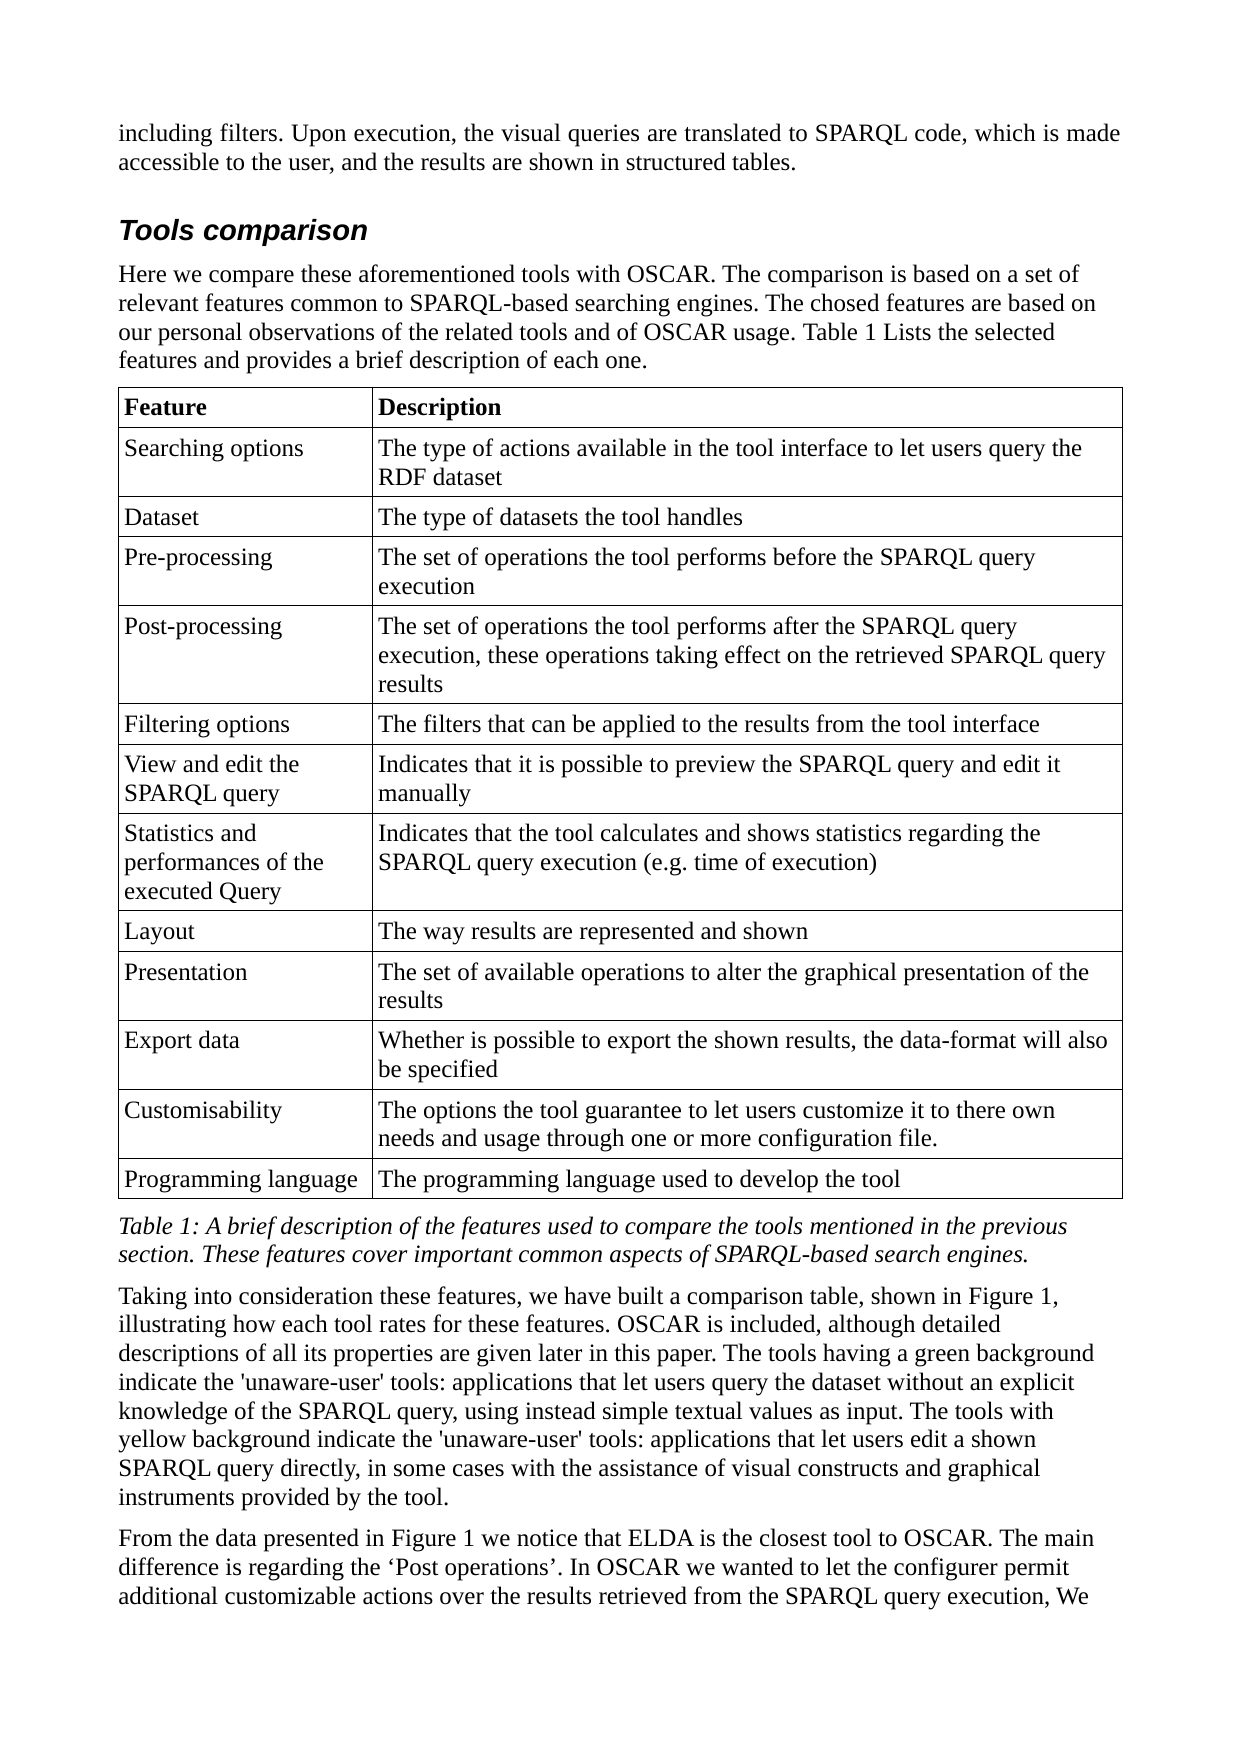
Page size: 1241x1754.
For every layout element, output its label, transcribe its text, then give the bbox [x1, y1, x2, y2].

table_cell The programming language used to develop the tool [373, 1159, 1122, 1198]
text From the data presented in Figure 1 we notice that ELDA is the closest tool to OSCAR. The main difference is regarding the ‘Post operations’. In OSCAR we wanted to let the configurer permit additional customizable actions over the results retrieved from the SPARQL query execution, We [118, 1523, 1122, 1609]
table_header Description [373, 388, 1122, 427]
table_cell Statistics and performances of the executed Query [119, 814, 372, 910]
table_cell Post-processing [119, 606, 372, 703]
table_cell The way results are represented and shown [373, 911, 1122, 951]
table_cell The type of actions available in the tool interface to let users query the RDF dataset [373, 428, 1122, 496]
table_cell Layout [119, 911, 372, 951]
table_cell The type of datasets the tool handles [373, 497, 1122, 536]
table_cell The set of operations the tool performs before the SPARQL query execution [373, 537, 1122, 605]
table_cell Whether is possible to export the shown results, the data-format will also be specified [373, 1021, 1122, 1089]
table_cell Customisability [119, 1090, 372, 1158]
table_cell The filters that can be applied to the results from the tool interface [373, 704, 1122, 743]
table_cell Pre-processing [119, 537, 372, 605]
table_cell View and edit the SPARQL query [119, 745, 372, 813]
table_cell Programming language [119, 1159, 372, 1198]
text Here we compare these aforementioned tools with OSCAR. The comparison is based on a set of relevant features common to SPARQL-based searching engines. The chosed features are based on our personal observations of the related tools and of OSCAR usage. Table 1 Lists the selected features and provides a brief description of each one. [118, 259, 1122, 374]
table_header Feature [119, 388, 372, 427]
table_cell Indicates that the tool calculates and shows statistics regarding the SPARQL query execution (e.g. time of execution) [373, 814, 1122, 910]
table_cell Presentation [119, 952, 372, 1020]
table_cell The set of operations the tool performs after the SPARQL query execution, these operations taking effect on the retrieved SPARQL query results [373, 606, 1122, 703]
table_cell Searching options [119, 428, 372, 496]
text Taking into consideration these features, we have built a comparison table, shown in Figure 1, illustrating how each tool rates for these features. OSCAR is included, although detailed descriptions of all its properties are given later in this paper. The tools having a green background indicate the 'unaware-user' tools: applications that let users query the dataset without an explicit knowledge of the SPARQL query, using instead simple textual values as input. The tools with yellow background indicate the 'unaware-user' tools: applications that let users edit a shown SPARQL query directly, in some cases with the assistance of visual constructs and graphical instruments provided by the tool. [118, 1281, 1122, 1511]
text including filters. Upon execution, the visual queries are translated to SPARQL code, which is made accessible to the user, and the results are shown in structured tables. [118, 118, 1122, 176]
table_cell Indicates that it is possible to preview the SPARQL query and edit it manually [373, 745, 1122, 813]
text Table 1: A brief description of the features used to compare the tools mentioned in the previous section. These features cover important common aspects of SPARQL-based search engines. [118, 1211, 1122, 1268]
table_cell Export data [119, 1021, 372, 1089]
table_cell Dataset [119, 497, 372, 536]
table_cell The options the tool guarantee to let users customize it to there own needs and usage through one or more configuration file. [373, 1090, 1122, 1158]
subtitle Tools comparison [118, 213, 1122, 247]
table_cell Filtering options [119, 704, 372, 743]
table_cell The set of available operations to alter the graphical presentation of the results [373, 952, 1122, 1020]
